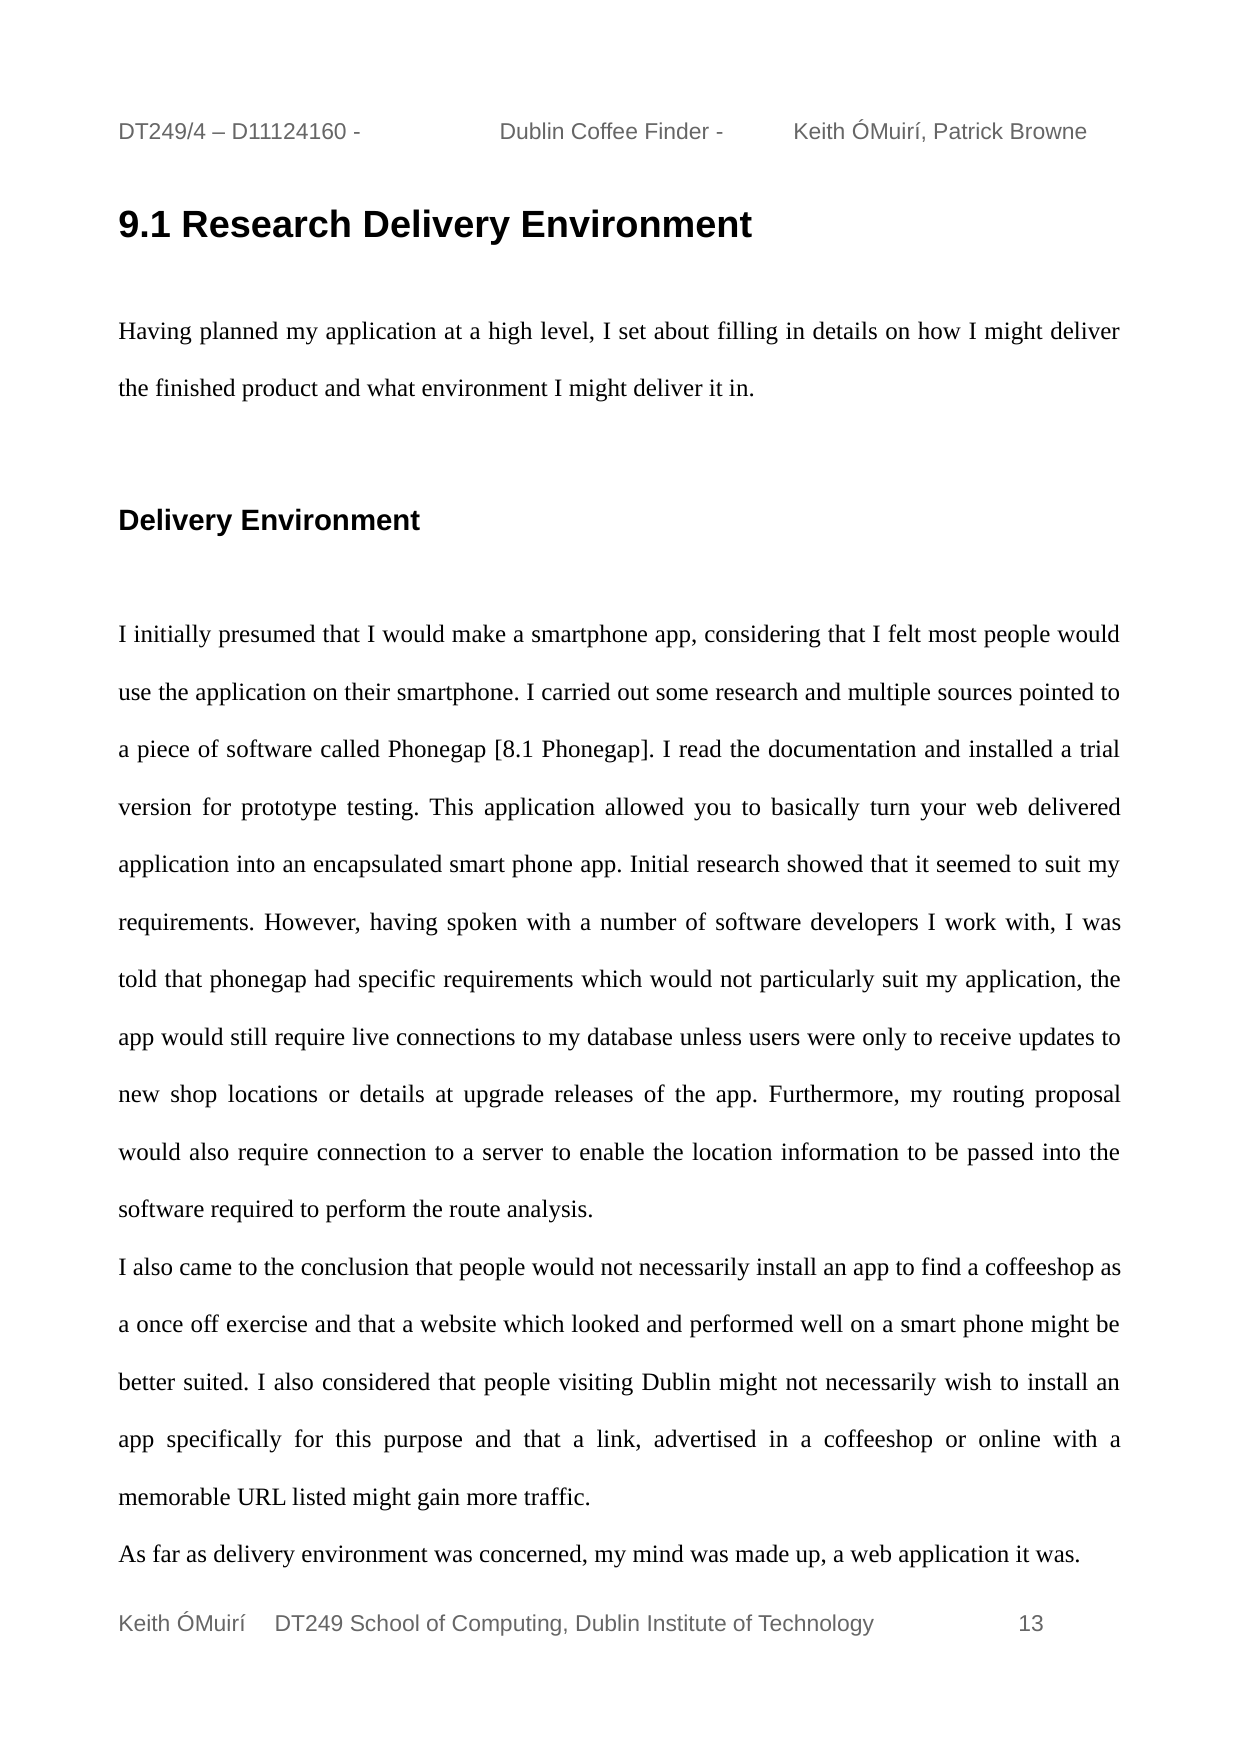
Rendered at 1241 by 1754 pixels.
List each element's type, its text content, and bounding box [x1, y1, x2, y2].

subtitle 9.1 Research Delivery Environment [118, 202, 1122, 246]
text I initially presumed that I would make a smartphone app, considering that I felt most people would use the application on their smartphone. I carried out some research and multiple sources pointed to a piece of software called Phonegap [8.1 Phonegap]. I read the documentation and installed a trial version for prototype testing. This application allowed you to basically turn your web delivered application into an encapsulated smart phone app. Initial research showed that it seemed to suit my requirements. However, having spoken with a number of software developers I work with, I was told that phonegap had specific requirements which would not particularly suit my application, the app would still require live connections to my database unless users were only to receive updates to new shop locations or details at upgrade releases of the app. Furthermore, my routing proposal would also require connection to a server to enable the location information to be passed into the software required to perform the route analysis. [118, 619, 1122, 1223]
subtitle Delivery Environment [118, 503, 1122, 537]
text As far as delivery environment was concerned, my mind was made up, a web application it was. [118, 1539, 1122, 1568]
text I also came to the conclusion that people would not necessarily install an app to find a coffeeshop as a once off exercise and that a website which looked and performed well on a smart phone might be better suited. I also considered that people visiting Dublin might not necessarily wish to install an app specifically for this purpose and that a link, advertised in a coffeeshop or online with a memorable URL listed might gain more traffic. [118, 1252, 1122, 1510]
text Having planned my application at a high level, I set about filling in details on how I might deliver the finished product and what environment I might deliver it in. [118, 316, 1122, 402]
